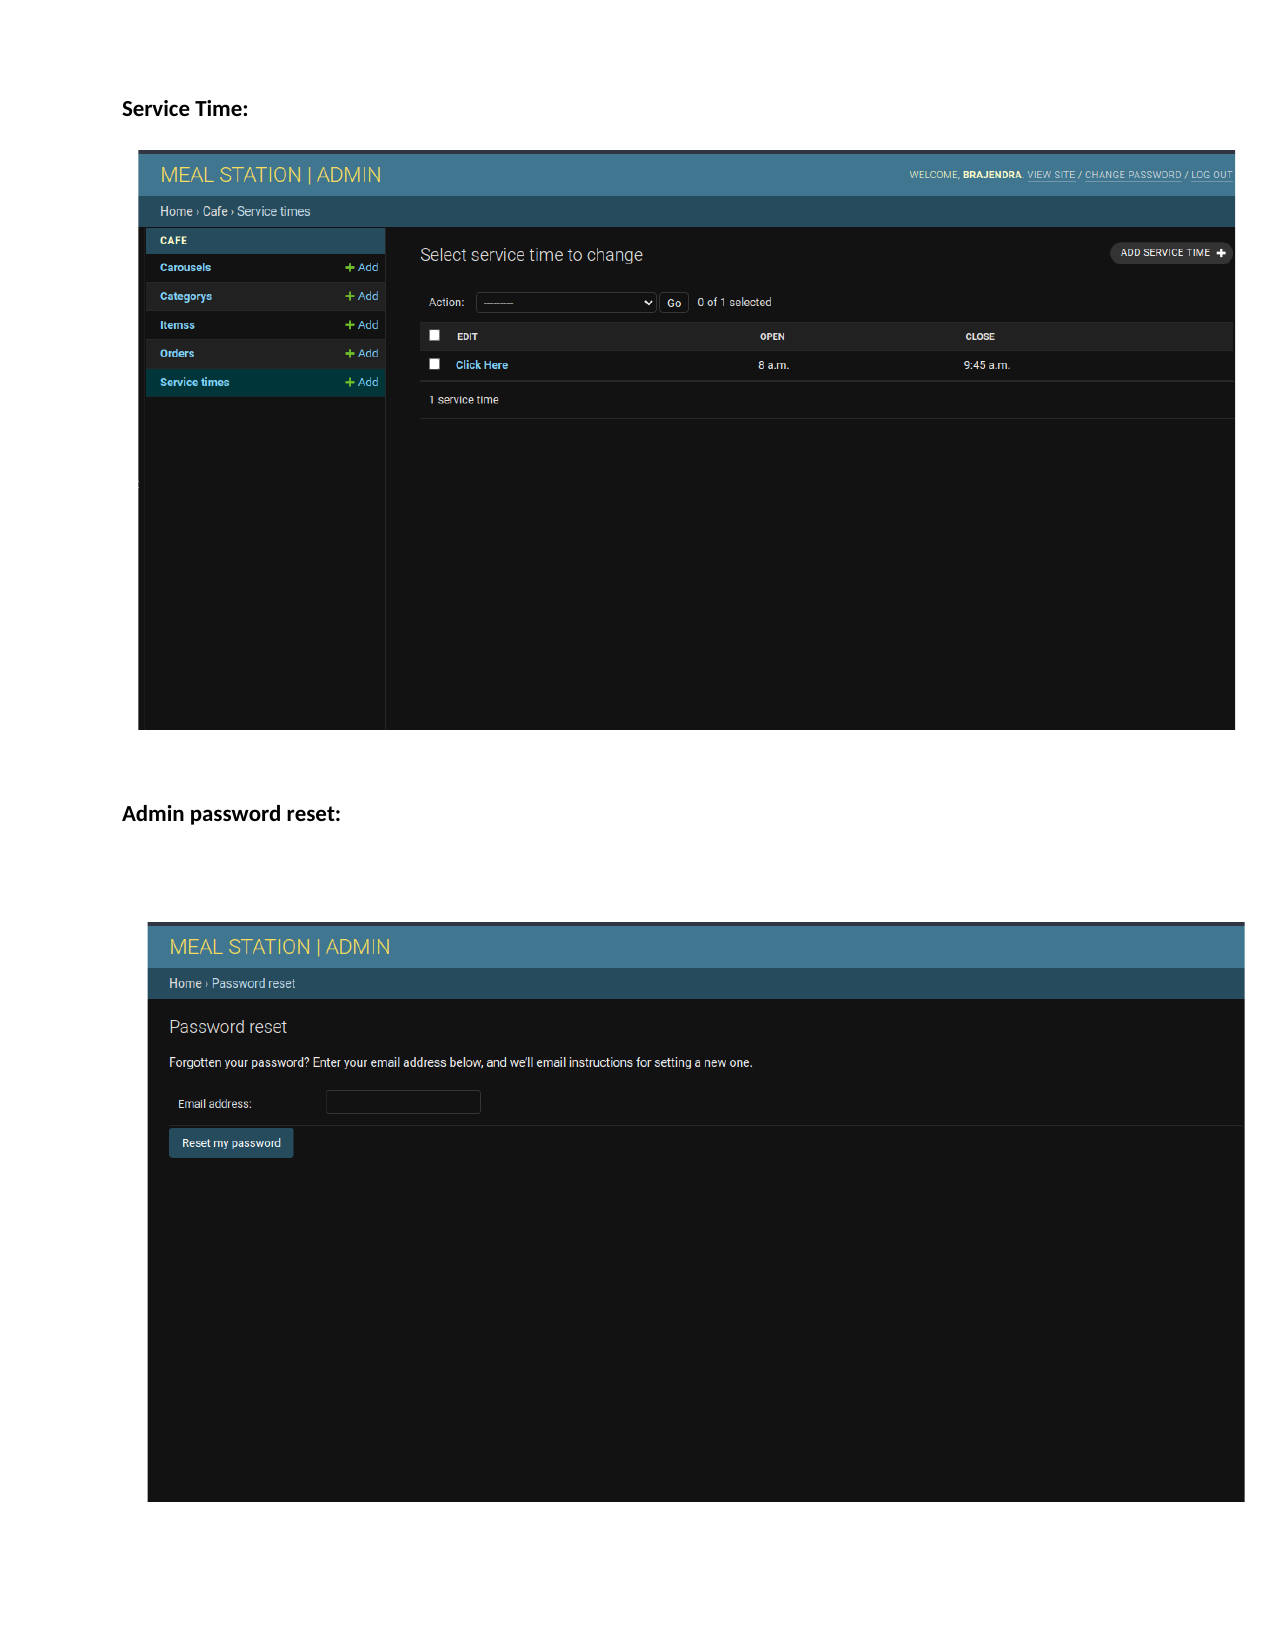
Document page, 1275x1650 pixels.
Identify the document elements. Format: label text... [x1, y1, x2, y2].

picture [138, 150, 1236, 730]
picture [147, 922, 1245, 1502]
text Admin password reset: [122, 799, 1219, 827]
text Service Time: [122, 94, 1219, 122]
